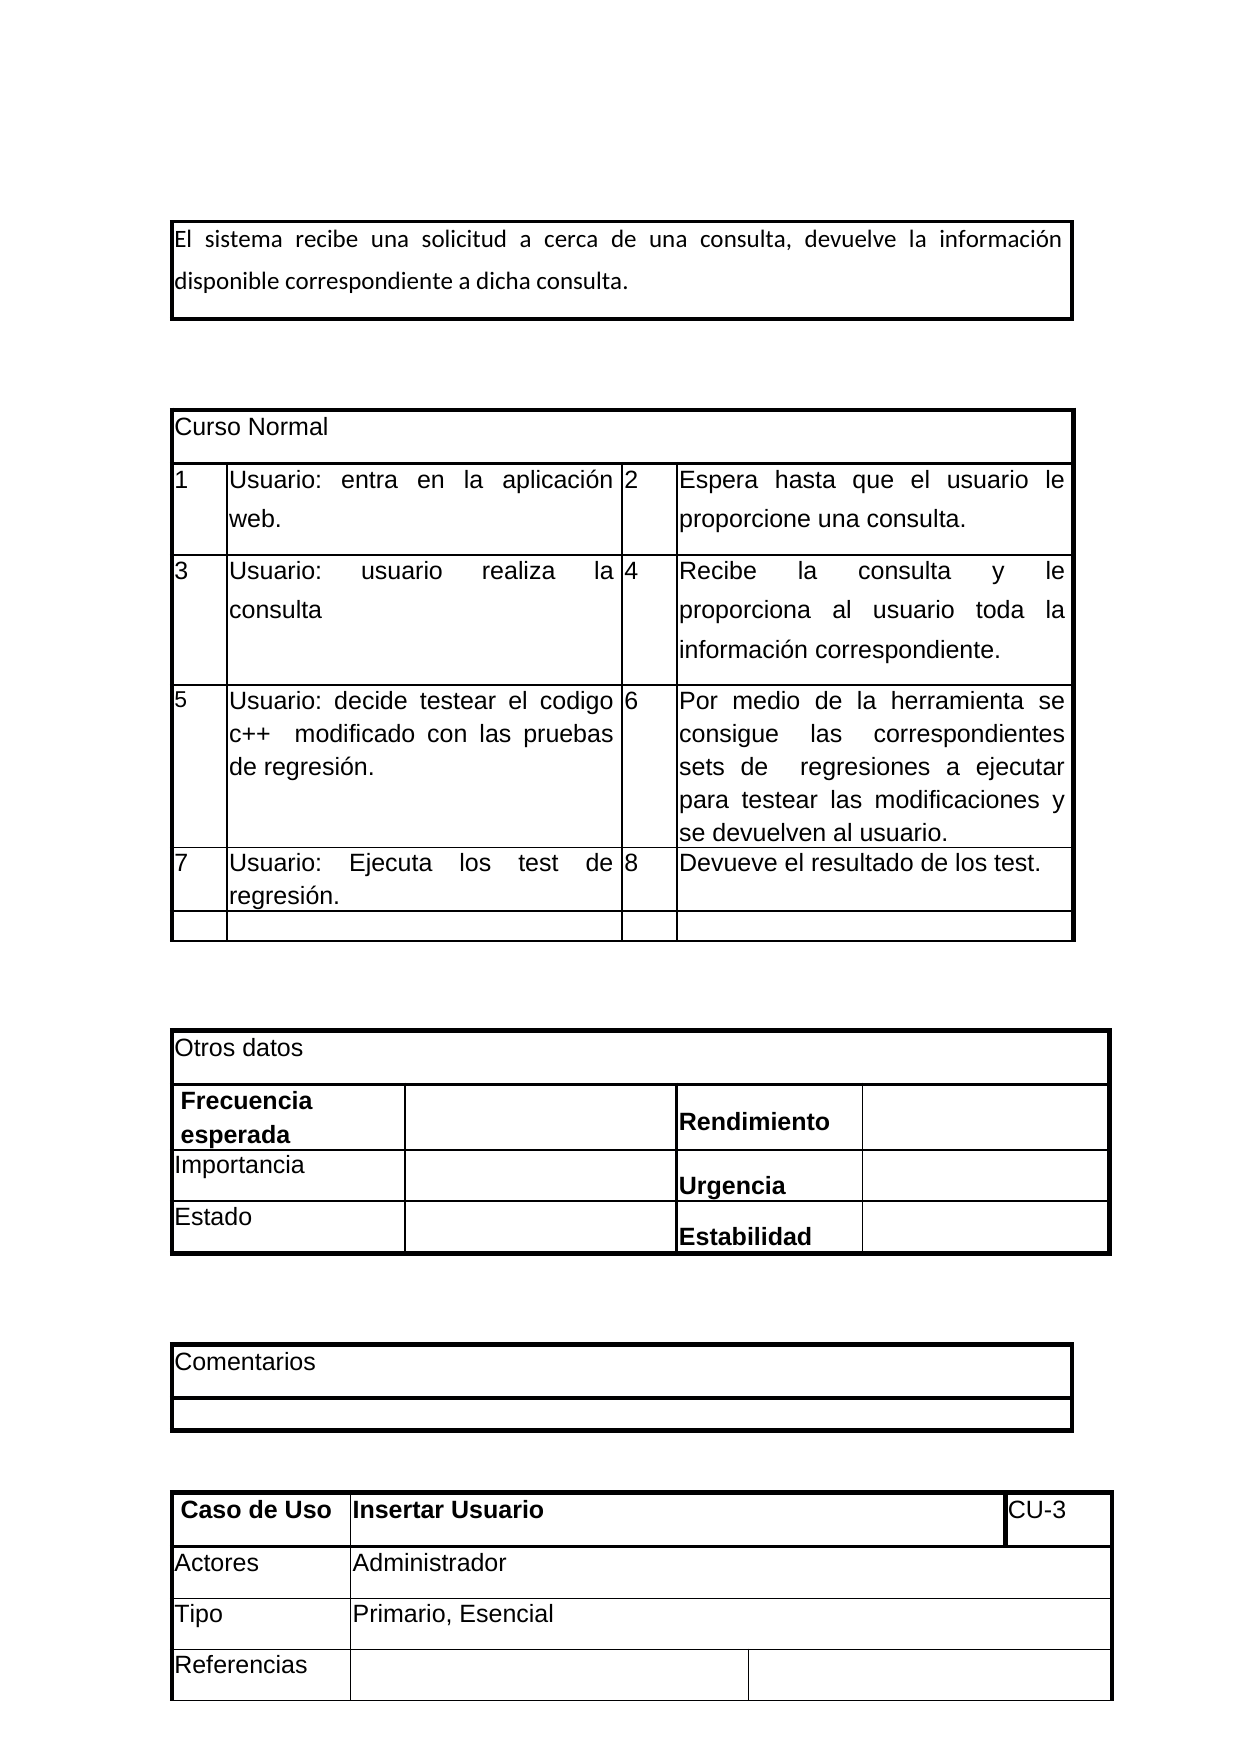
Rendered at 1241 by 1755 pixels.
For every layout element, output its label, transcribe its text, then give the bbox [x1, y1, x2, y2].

table_cell 4 [623, 556, 676, 684]
table_header CU-3 [1008, 1495, 1110, 1545]
table_header Caso de Uso [174, 1495, 350, 1545]
table_header Comentarios [174, 1347, 1070, 1396]
table_cell [623, 912, 676, 940]
table_cell [406, 1086, 675, 1149]
table_cell Estabilidad [678, 1202, 862, 1251]
table_cell Administrador [351, 1548, 1110, 1597]
table_cell Primario, Esencial [351, 1599, 1110, 1648]
table_cell Usuario: decide testear el codigo c++ modificado con las pruebas de regresión. [228, 686, 621, 847]
table_header Curso Normal [174, 412, 1071, 462]
table_cell [749, 1650, 1110, 1700]
table_cell 1 [174, 465, 226, 554]
table_cell [406, 1151, 675, 1200]
table_cell 8 [623, 848, 676, 910]
table_header Otros datos [174, 1033, 1107, 1082]
table_cell [406, 1202, 675, 1251]
table_cell 3 [174, 556, 226, 684]
table_cell Por medio de la herramienta se consigue las correspondientes sets de regresiones a ejecutar para testear las modificaciones y se devuelven al usuario. [678, 686, 1071, 847]
table_cell 7 [174, 848, 226, 910]
table_cell El sistema recibe una solicitud a cerca de una consulta, devuelve la información disponible correspondiente a dicha consulta. [174, 223, 1070, 317]
table_cell [228, 912, 621, 940]
table_cell Rendimiento [678, 1086, 862, 1149]
table_cell Urgencia [678, 1151, 862, 1200]
table_cell Usuario: Ejecuta los test de regresión. [228, 848, 621, 910]
table_cell Recibe la consulta y le proporciona al usuario toda la información correspondiente. [678, 556, 1071, 684]
table_cell [351, 1650, 748, 1700]
table_cell Importancia [174, 1151, 404, 1200]
table_cell Usuario: entra en la aplicación web. [228, 465, 621, 554]
table_cell 2 [623, 465, 676, 554]
table_cell Referencias [174, 1650, 350, 1700]
table_cell Actores [174, 1548, 350, 1597]
table_cell Devueve el resultado de los test. [678, 848, 1071, 910]
table_cell [678, 912, 1071, 940]
table_header Insertar Usuario [351, 1495, 1003, 1545]
table_cell 6 [623, 686, 676, 847]
table_cell Usuario: usuario realiza la consulta [228, 556, 621, 684]
table_cell Tipo [174, 1599, 350, 1648]
table_cell [174, 1400, 1070, 1428]
table_cell 5 [174, 686, 226, 847]
table_cell Estado [174, 1202, 404, 1251]
table_cell [174, 912, 226, 940]
table_cell Espera hasta que el usuario le proporcione una consulta. [678, 465, 1071, 554]
table_cell Frecuencia esperada [174, 1086, 404, 1149]
table_cell [863, 1086, 1107, 1149]
table_cell [863, 1151, 1107, 1200]
table_cell [863, 1202, 1107, 1251]
